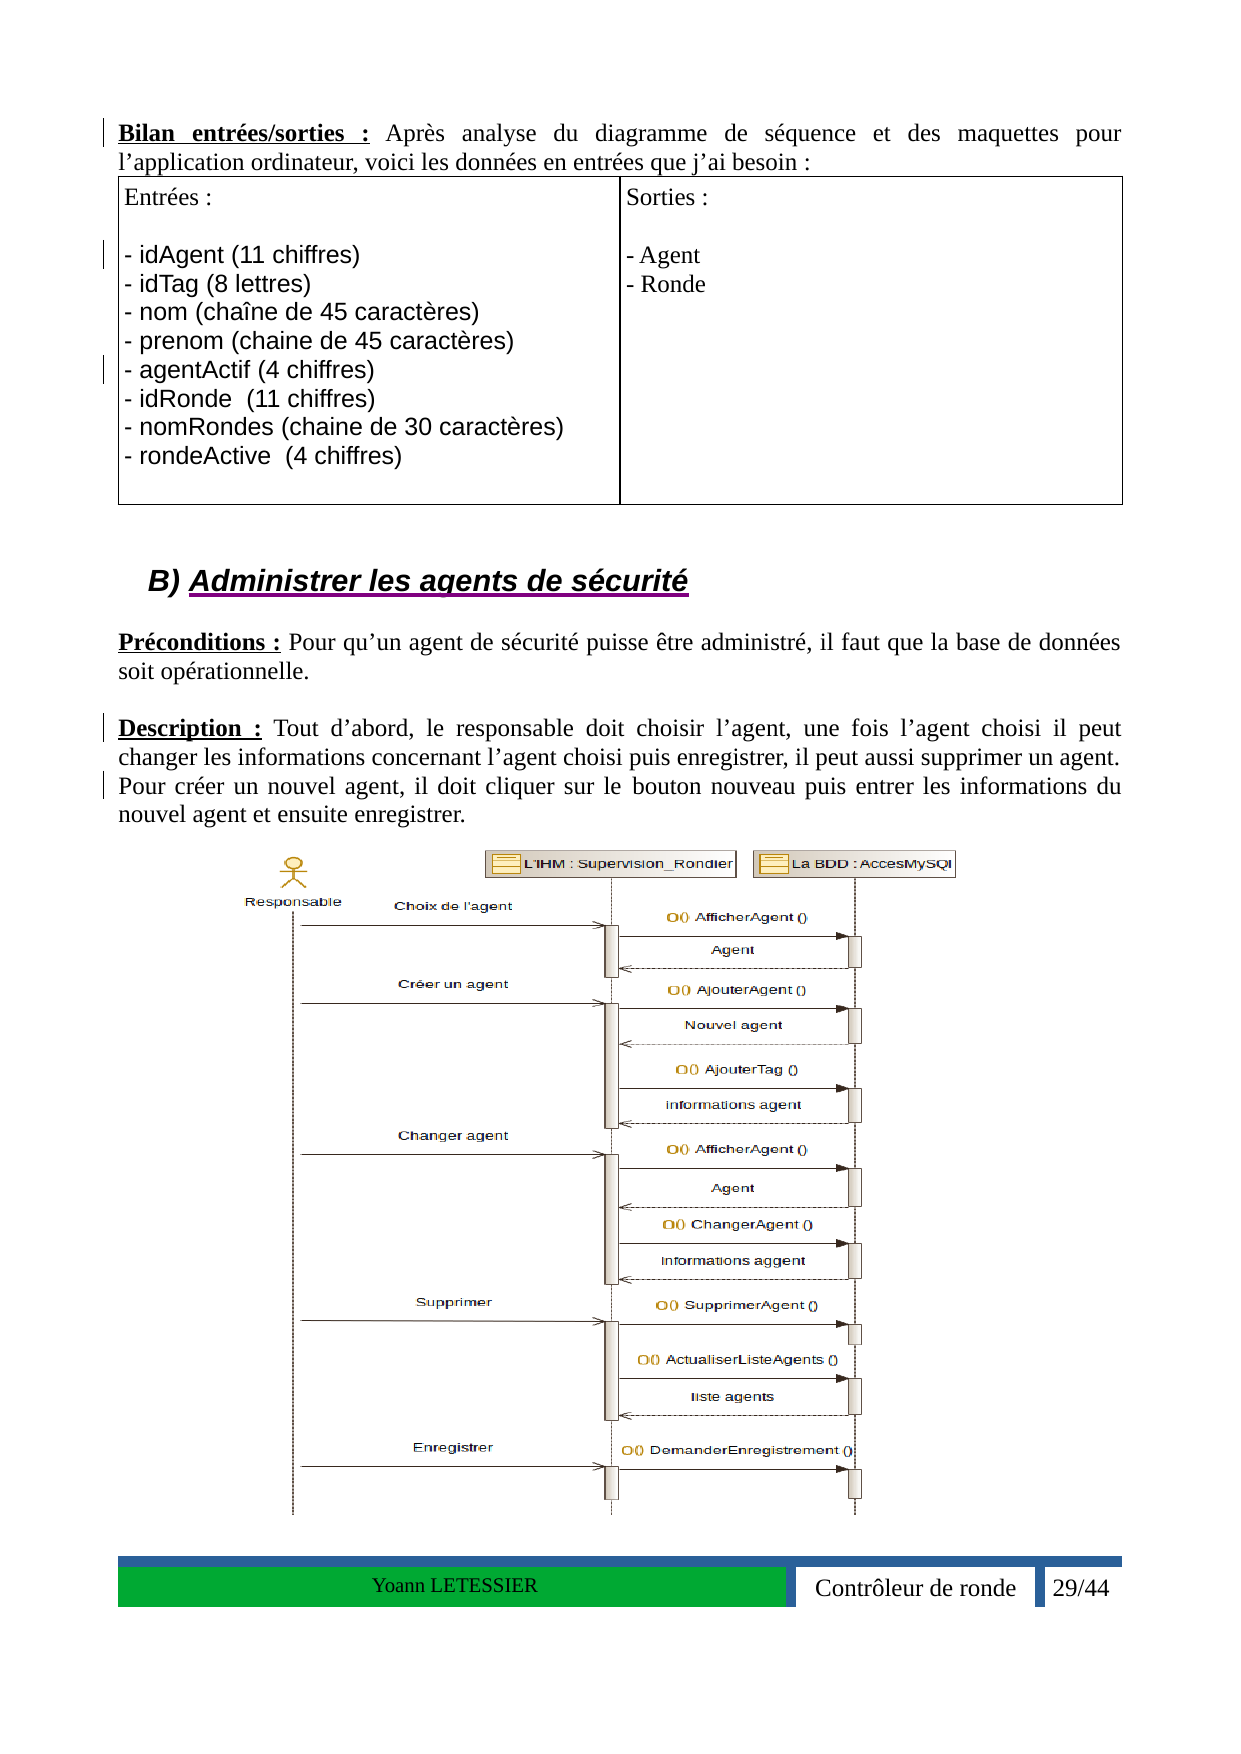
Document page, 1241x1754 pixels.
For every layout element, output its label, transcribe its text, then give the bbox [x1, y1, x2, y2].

text Préconditions : Pour qu’un agent de sécurité puisse être administré, il faut que la base de données soit opérationnelle. [118, 627, 1122, 684]
text Description : Tout d’abord, le responsable doit choisir l’agent, une fois l’agent choisi il peut changer les informations concernant l’agent choisi puis enregistrer, il peut aussi supprimer un agent. [118, 713, 1122, 771]
table_header Sorties : - Agent - Ronde [621, 177, 1122, 504]
picture [151, 841, 970, 1515]
table_header Entrées : - idAgent (11 chiffres) - idTag (8 lettres) - nom (chaîne de 45 caractères) - prenom (chaine de 45 caractères) - agentActif (4 chiffres) - idRonde (11 chiffres) - nomRondes (chaine de 30 caractères) - rondeActive (4 chiffres) [119, 177, 619, 504]
subtitle Administrer les agents de sécurité [118, 563, 1122, 598]
text Pour créer un nouvel agent, il doit cliquer sur le bouton nouveau puis entrer les informations du nouvel agent et ensuite enregistrer. [118, 771, 1122, 828]
text Bilan entrées/sorties : Après analyse du diagramme de séquence et des maquettes pour l’application ordinateur, voici les données en entrées que j’ai besoin : [118, 118, 1122, 176]
